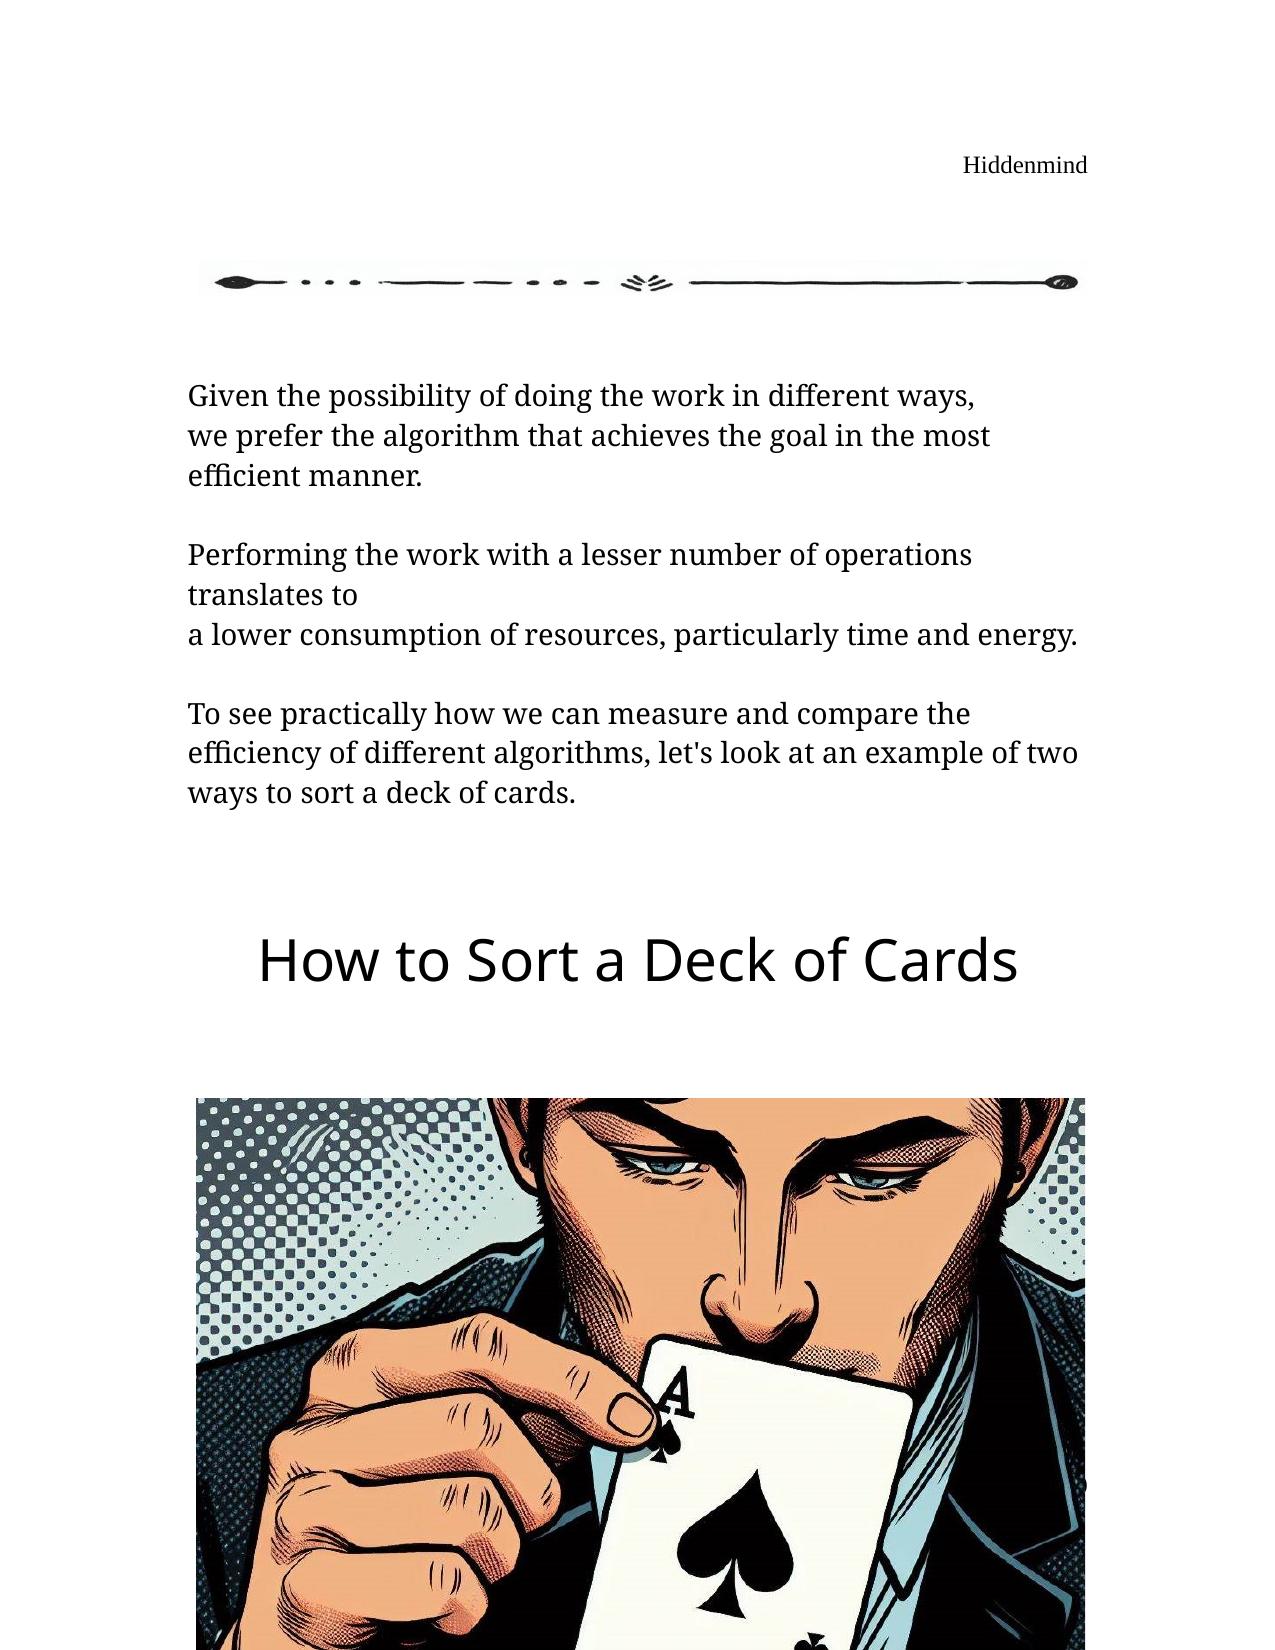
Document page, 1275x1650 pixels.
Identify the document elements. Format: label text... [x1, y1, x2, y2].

text Performing the work with a lesser number of operations translates to [187, 534, 1087, 614]
text To see practically how we can measure and compare the efficiency of different algorithms, let's look at an example of two ways to sort a deck of cards. [187, 693, 1087, 812]
text a lower consumption of resources, particularly time and energy. [187, 614, 1087, 653]
picture [198, 260, 1088, 297]
picture [196, 1098, 1086, 1650]
text Given the possibility of doing the work in different ways, [187, 376, 1087, 415]
text we prefer the algorithm that achieves the goal in the most efficient manner. [187, 415, 1087, 495]
text Method 1: [187, 1050, 1087, 1152]
